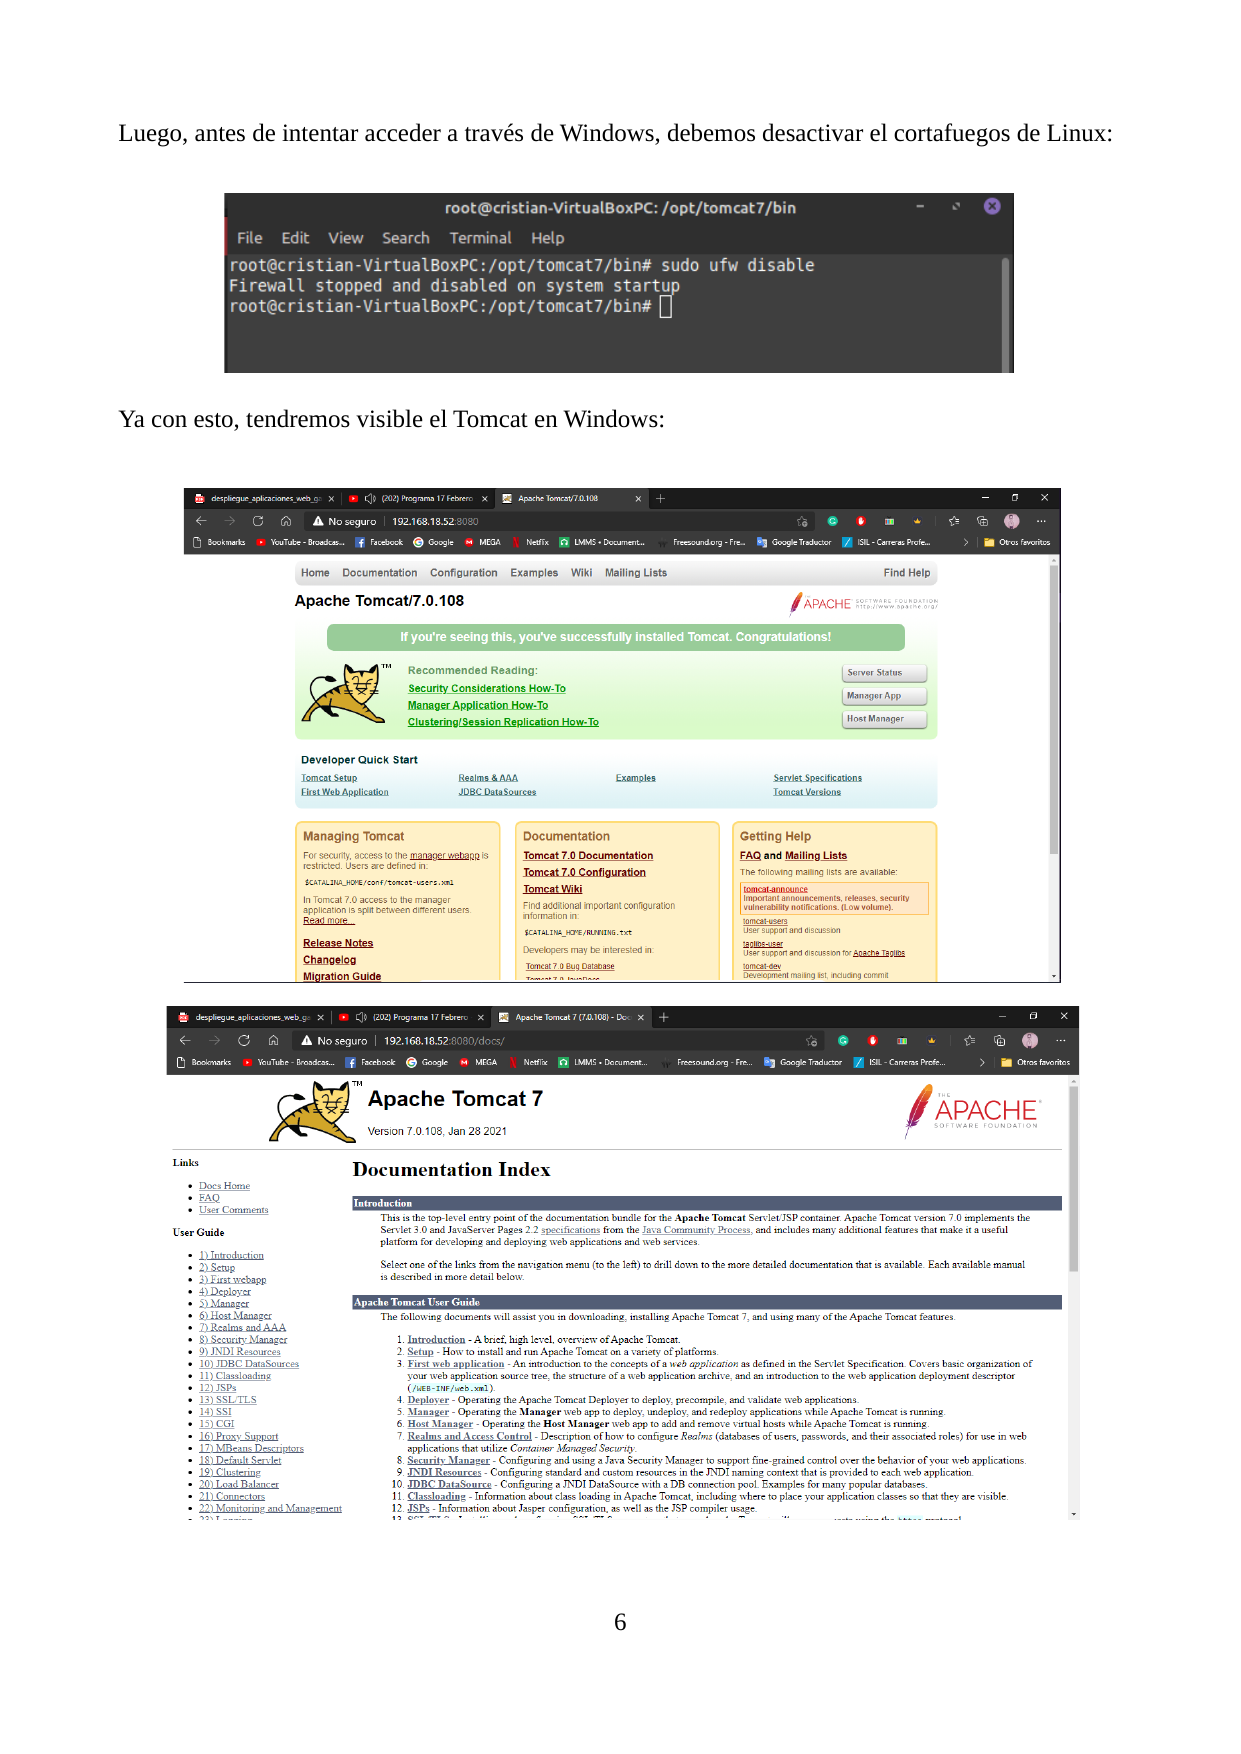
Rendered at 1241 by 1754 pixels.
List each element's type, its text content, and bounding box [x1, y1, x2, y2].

text Luego, antes de intentar acceder a través de Windows, debemos desactivar el cortafuegos de Linux: [118, 118, 1122, 147]
picture [183, 488, 1061, 983]
text Ya con esto, tendremos visible el Tomcat en Windows: [118, 404, 1122, 432]
picture [224, 193, 1014, 373]
picture [166, 1006, 1080, 1520]
